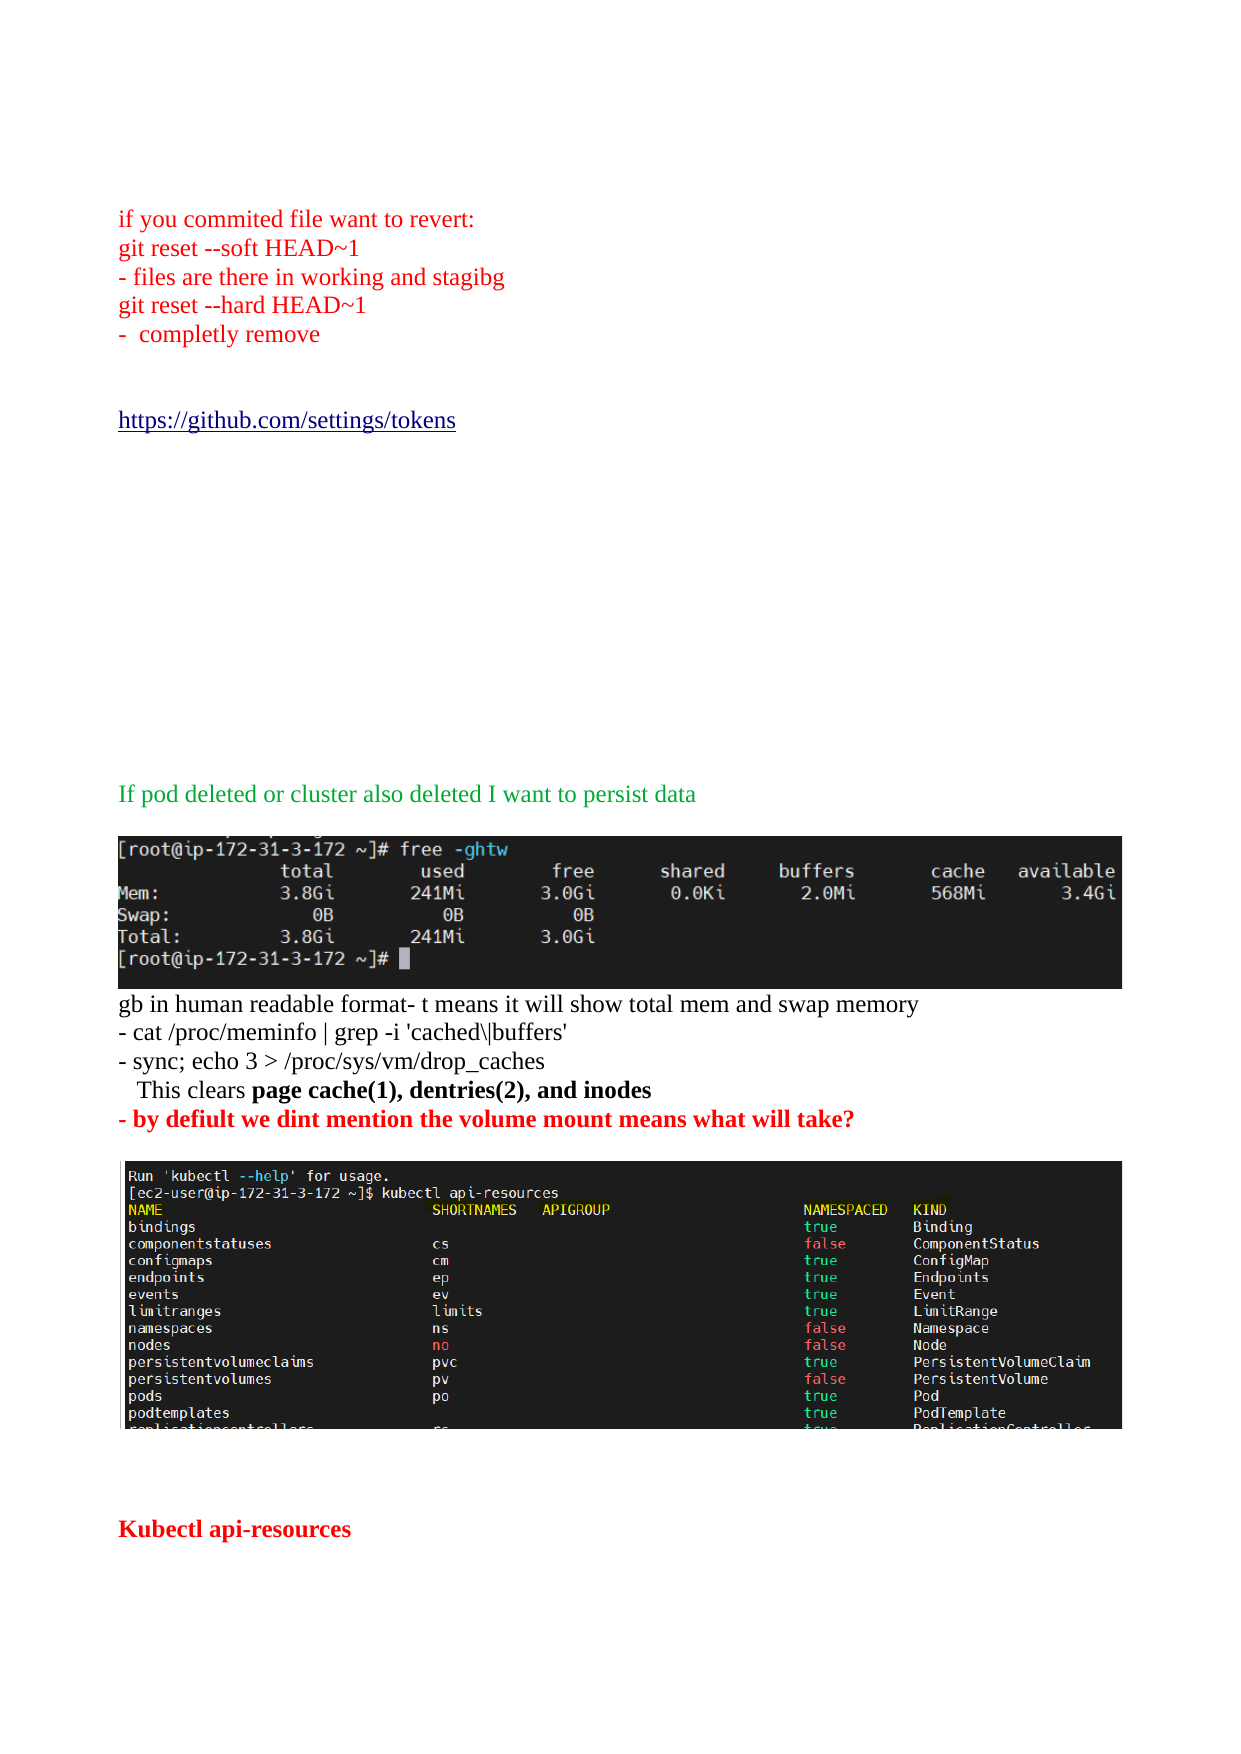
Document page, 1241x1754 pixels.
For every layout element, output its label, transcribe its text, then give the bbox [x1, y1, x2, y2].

text git reset --soft HEAD~1 [118, 233, 1122, 262]
text Kubectl api-resources [118, 1429, 1122, 1543]
text - completly remove https://github.com/settings/tokens [118, 319, 1122, 492]
text If pod deleted or cluster also deleted I want to persist data [118, 779, 1122, 808]
text - files are there in working and stagibg [118, 262, 1122, 291]
picture [118, 836, 1123, 989]
text gb in human readable format- t means it will show total mem and swap memory - cat /proc/meminfo | grep -i 'cached\|buffers' - sync; echo 3 > /proc/sys/vm/drop_caches This clears page cache(1), dentries(2), and inodes - by defiult we dint mention the volume mount means what will take? [118, 989, 1122, 1132]
text if you commited file want to revert: [118, 204, 1122, 233]
picture [118, 1161, 1123, 1429]
text git reset --hard HEAD~1 [118, 291, 1122, 319]
